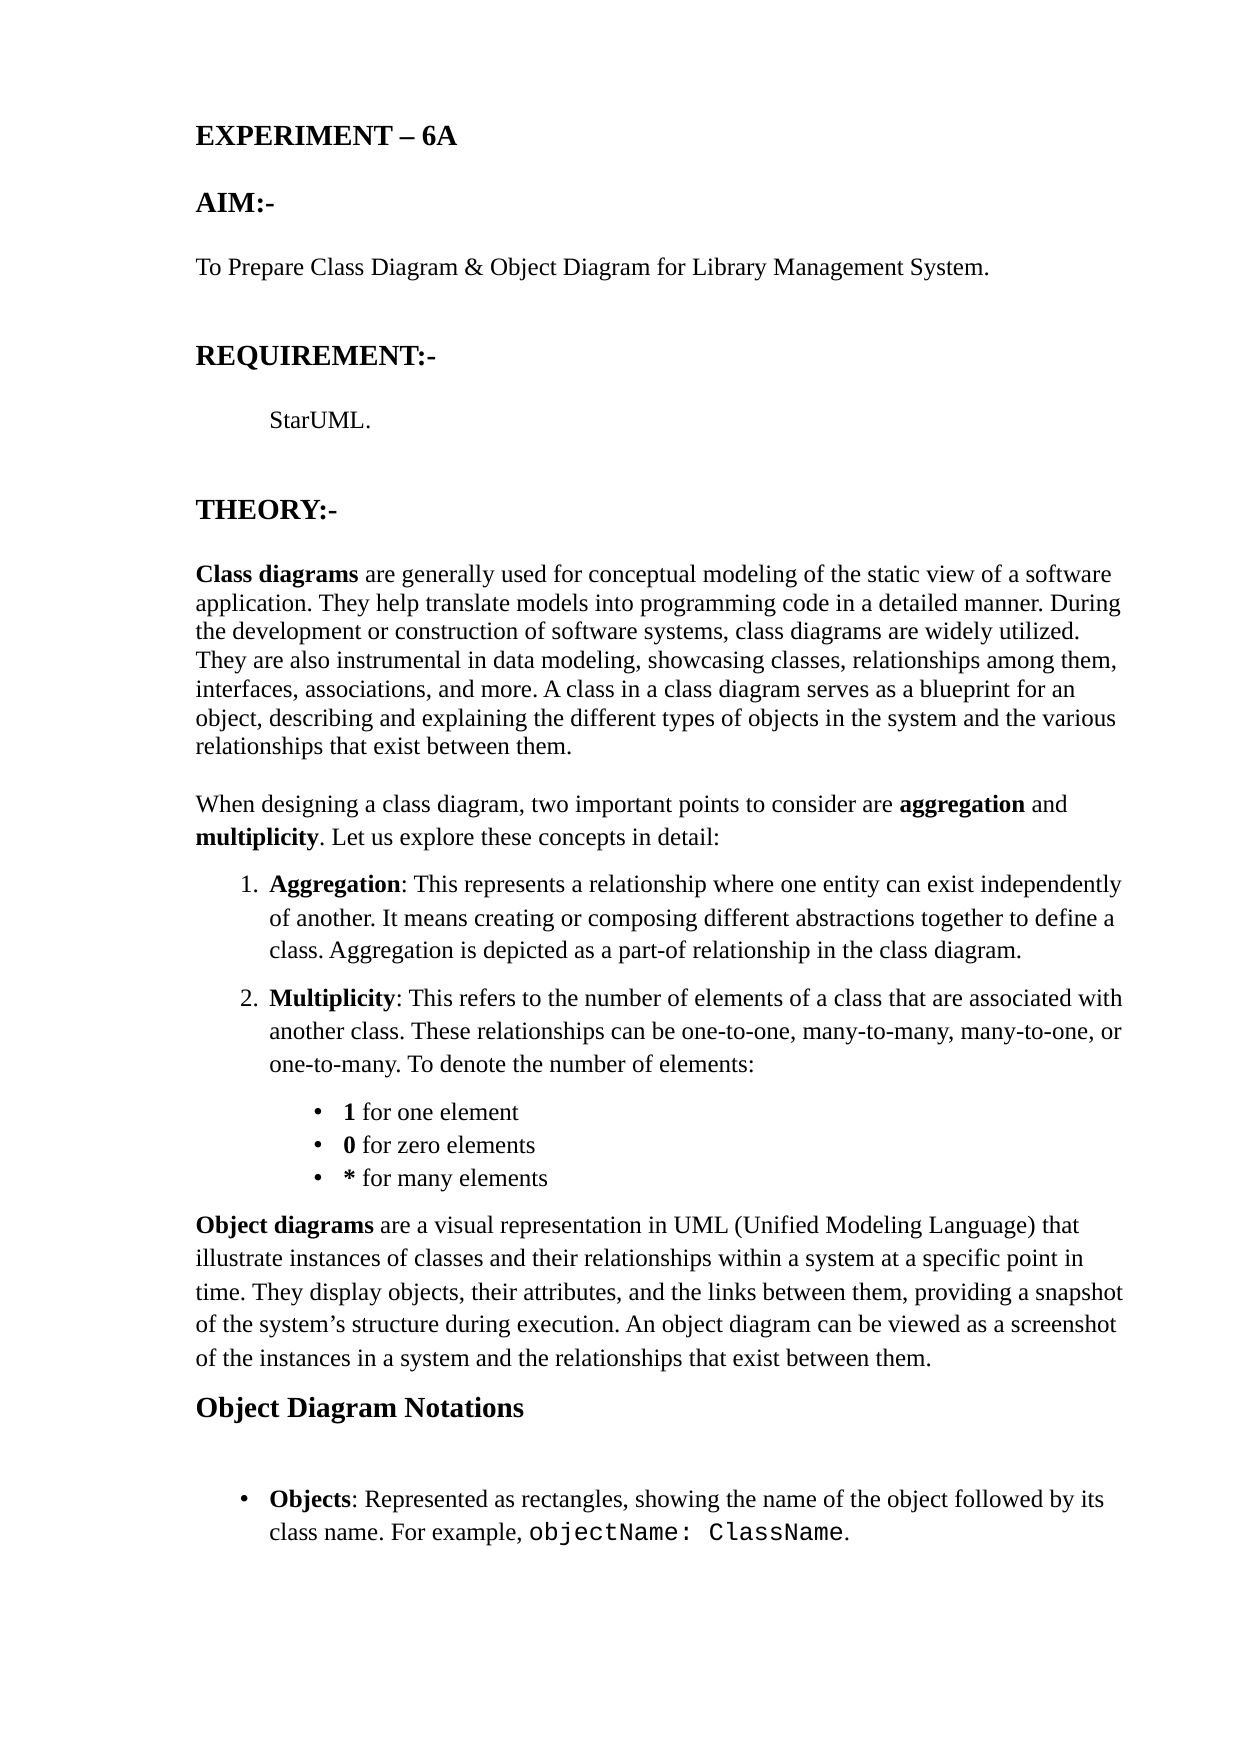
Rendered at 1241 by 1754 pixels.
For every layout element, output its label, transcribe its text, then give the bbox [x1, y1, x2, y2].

text Object diagrams are a visual representation in UML (Unified Modeling Language) that illustrate instances of classes and their relationships within a system at a specific point in time. They display objects, their attributes, and the links between them, providing a snapshot of the system’s structure during execution. An object diagram can be viewed as a screenshot of the instances in a system and the relationships that exist between them. [195, 1211, 1123, 1371]
subtitle Object Diagram Notations [195, 1390, 1123, 1424]
list Multiplicity: This refers to the number of elements of a class that are associated with another class. These relationships can be one-to-one, many-to-many, many-to-one, or one-to-many. To denote the number of elements: [240, 983, 1123, 1078]
list 1 for one element [313, 1097, 1123, 1126]
text AIM:- [195, 185, 1123, 219]
text StarUML. [195, 406, 1123, 434]
text Class diagrams are generally used for conceptual modeling of the static view of a software application. They help translate models into programming code in a detailed manner. During the development or construction of software systems, class diagrams are widely utilized. They are also instrumental in data modeling, showcasing classes, relationships among them, interfaces, associations, and more. A class in a class diagram serves as a blueprint for an object, describing and explaining the different types of objects in the system and the various relationships that exist between them. [195, 559, 1123, 760]
text When designing a class diagram, two important points to consider are aggregation and multiplicity. Let us explore these concepts in detail: [195, 789, 1123, 851]
list * for many elements [313, 1163, 1123, 1192]
text REQUIREMENT:- [195, 338, 1123, 372]
text EXPERIMENT – 6A [195, 118, 1123, 152]
list Aggregation: This represents a relationship where one entity can exist independently of another. It means creating or composing different abstractions together to define a class. Aggregation is depicted as a part-of relationship in the class diagram. [240, 869, 1123, 964]
text To Prepare Class Diagram & Object Diagram for Library Management System. [195, 252, 1123, 281]
list Objects: Represented as rectangles, showing the name of the object followed by its class name. For example, objectName: ClassName. [240, 1484, 1123, 1548]
list 0 for zero elements [313, 1130, 1123, 1159]
text THEORY:- [195, 492, 1123, 525]
